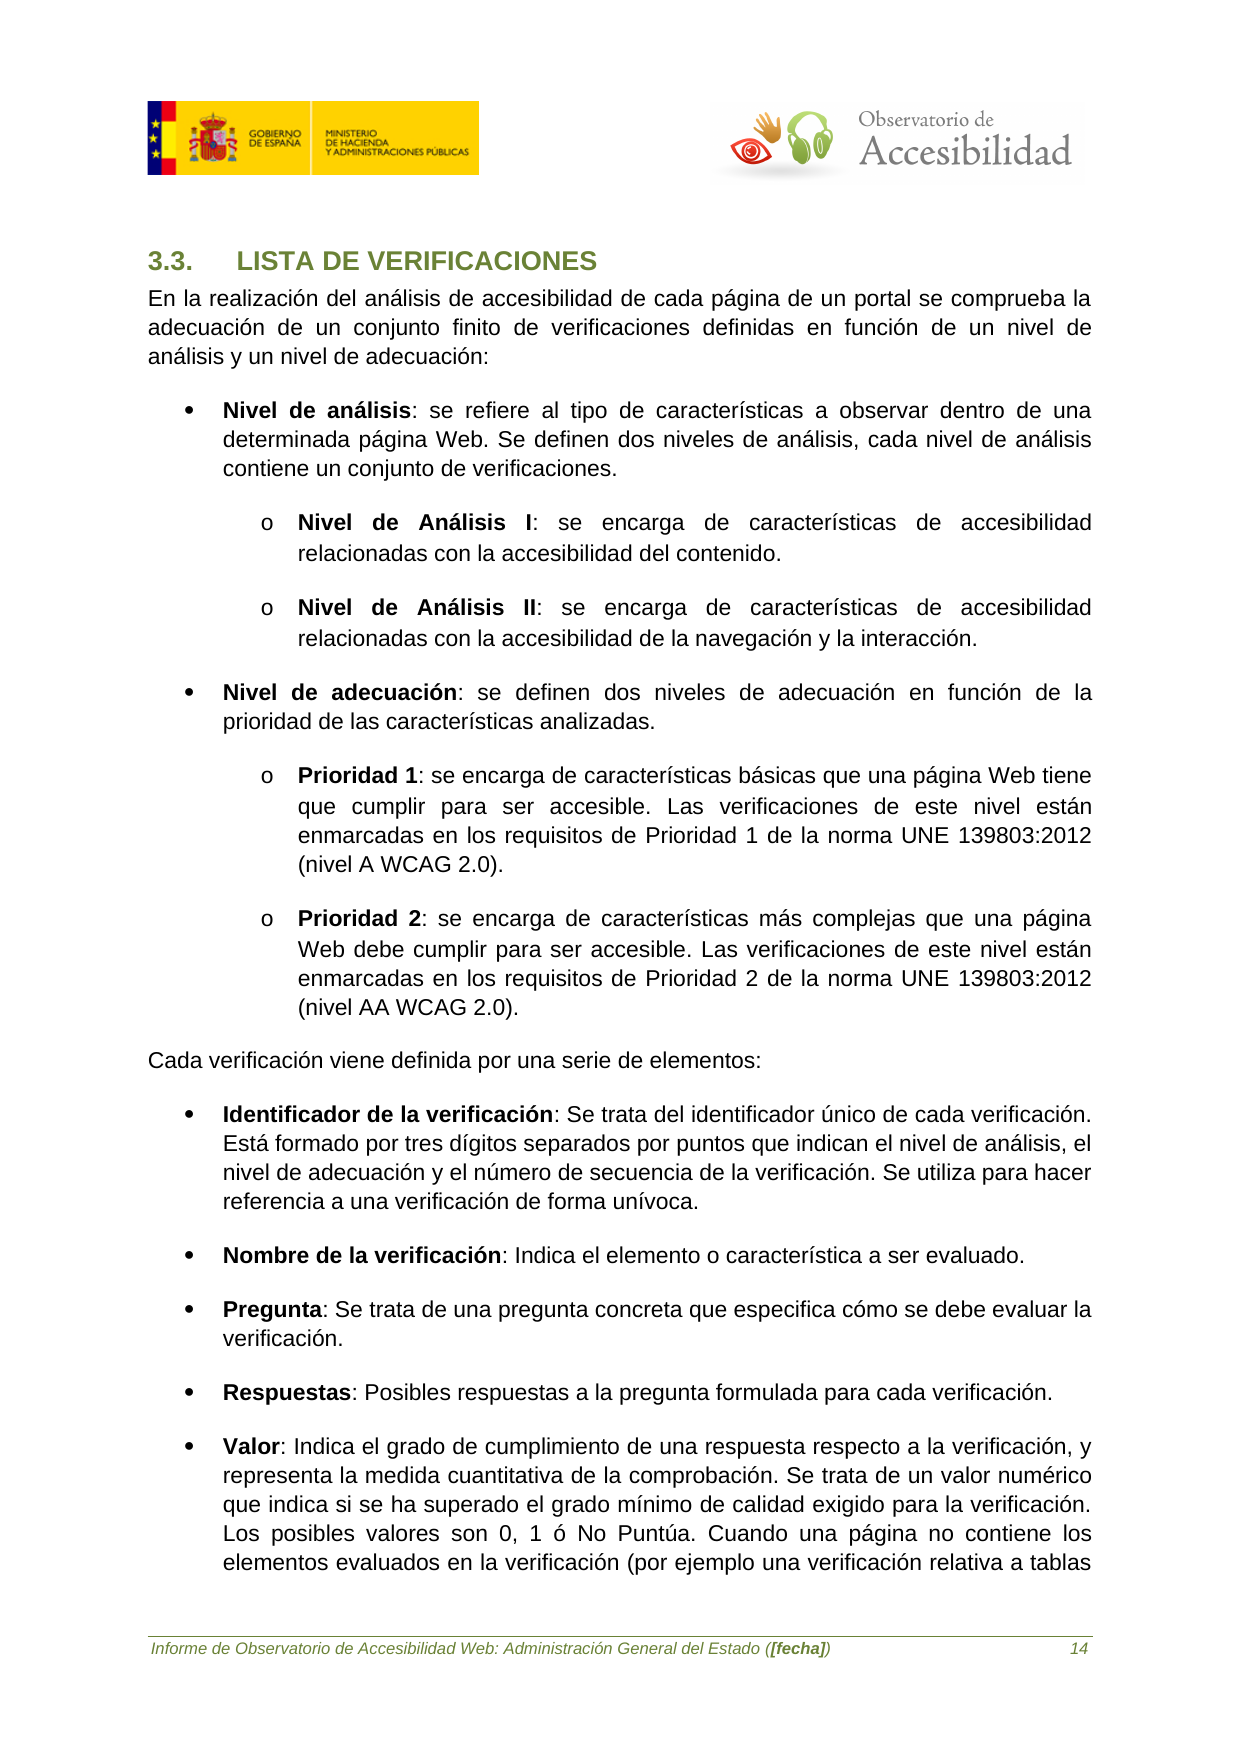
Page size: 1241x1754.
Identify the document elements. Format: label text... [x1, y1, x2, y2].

picture [147, 101, 479, 175]
list Identificador de la verificación: Se trata del identificador único de cada verificación. Está formado por tres dígitos separados por puntos que indican el nivel de análisis, el nivel de adecuación y el número de secuencia de la verificación. Se utiliza para hacer referencia a una verificación de forma unívoca. [185, 1101, 1092, 1214]
list Nivel de Análisis II: se encarga de características de accesibilidad relacionadas con la accesibilidad de la navegación y la interacción. [260, 594, 1092, 651]
picture [710, 102, 1086, 185]
list Prioridad 2: se encarga de características más complejas que una página Web debe cumplir para ser accesible. Las verificaciones de este nivel están enmarcadas en los requisitos de Prioridad 2 de la norma UNE 139803:2012 (nivel AA WCAG 2.0). [260, 904, 1092, 1020]
list Pregunta: Se trata de una pregunta concreta que especifica cómo se debe evaluar la verificación. [185, 1296, 1092, 1351]
list Nivel de adecuación: se definen dos niveles de adecuación en función de la prioridad de las características analizadas. [185, 679, 1092, 734]
list Nivel de análisis: se refiere al tipo de características a observar dentro de una determinada página Web. Se definen dos niveles de análisis, cada nivel de análisis contiene un conjunto de verificaciones. [185, 397, 1092, 481]
list Nombre de la verificación: Indica el elemento o característica a ser evaluado. [185, 1242, 1092, 1268]
text En la realización del análisis de accesibilidad de cada página de un portal se comprueba la adecuación de un conjunto finito de verificaciones definidas en función de un nivel de análisis y un nivel de adecuación: [148, 285, 1092, 369]
list Prioridad 1: se encarga de características básicas que una página Web tiene que cumplir para ser accesible. Las verificaciones de este nivel están enmarcadas en los requisitos de Prioridad 1 de la norma UNE 139803:2012 (nivel A WCAG 2.0). [260, 762, 1092, 877]
subtitle Lista de verificaciones [148, 245, 1092, 276]
list Valor: Indica el grado de cumplimiento de una respuesta respecto a la verificación, y representa la medida cuantitativa de la comprobación. Se trata de un valor numérico que indica si se ha superado el grado mínimo de calidad exigido para la verificación. Los posibles valores son 0, 1 ó No Puntúa. Cuando una página no contiene los elementos evaluados en la verificación (por ejemplo una verificación relativa a tablas [185, 1433, 1092, 1575]
list Nivel de Análisis I: se encarga de características de accesibilidad relacionadas con la accesibilidad del contenido. [260, 509, 1092, 566]
list Respuestas: Posibles respuestas a la pregunta formulada para cada verificación. [185, 1379, 1092, 1405]
text Cada verificación viene definida por una serie de elementos: [148, 1047, 1092, 1074]
